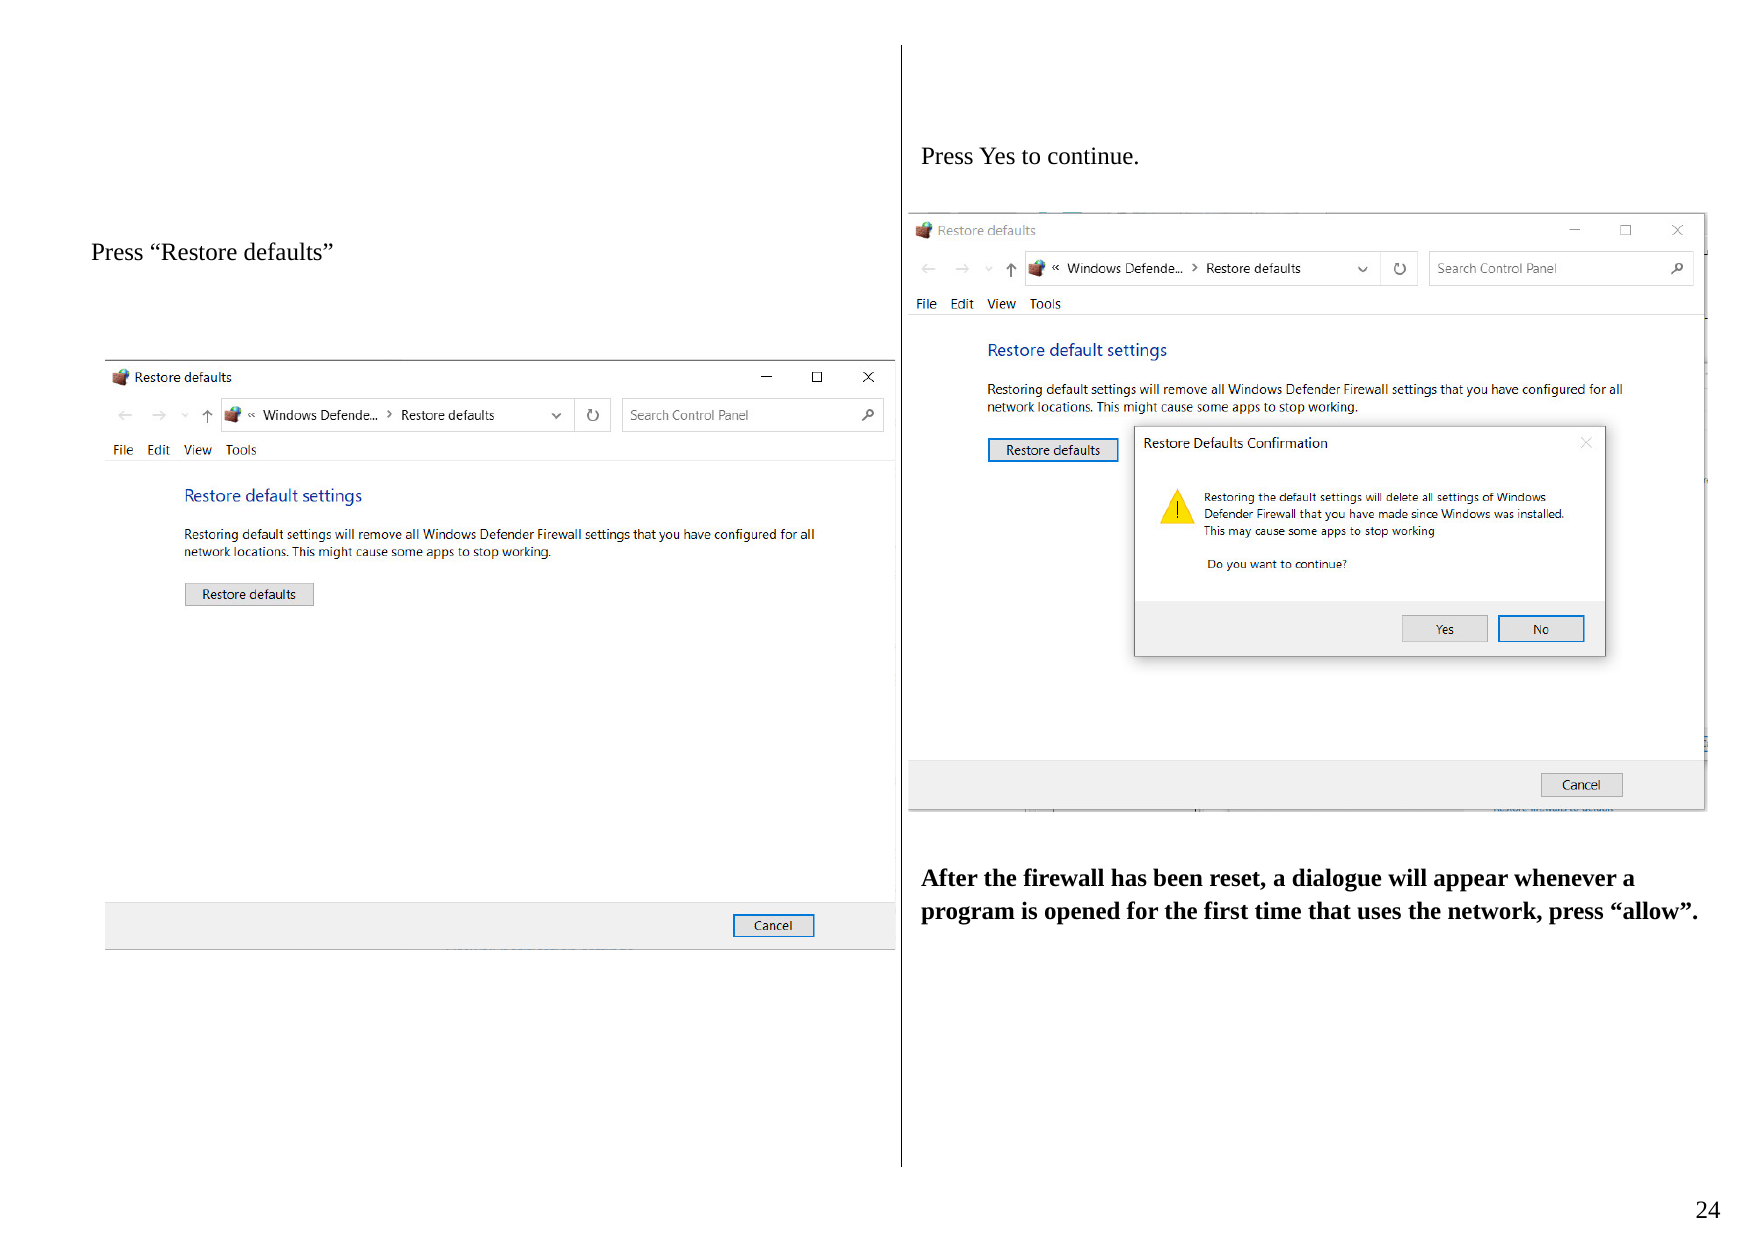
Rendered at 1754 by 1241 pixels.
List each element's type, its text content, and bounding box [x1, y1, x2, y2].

picture [105, 359, 896, 950]
text Press “Restore defaults” [91, 237, 881, 265]
text Press Yes to continue. [921, 141, 1720, 170]
text After the firewall has been reset, a dialogue will appear whenever a program is opened for the first time that uses the network, press “allow”. [921, 863, 1720, 925]
picture [908, 212, 1708, 812]
